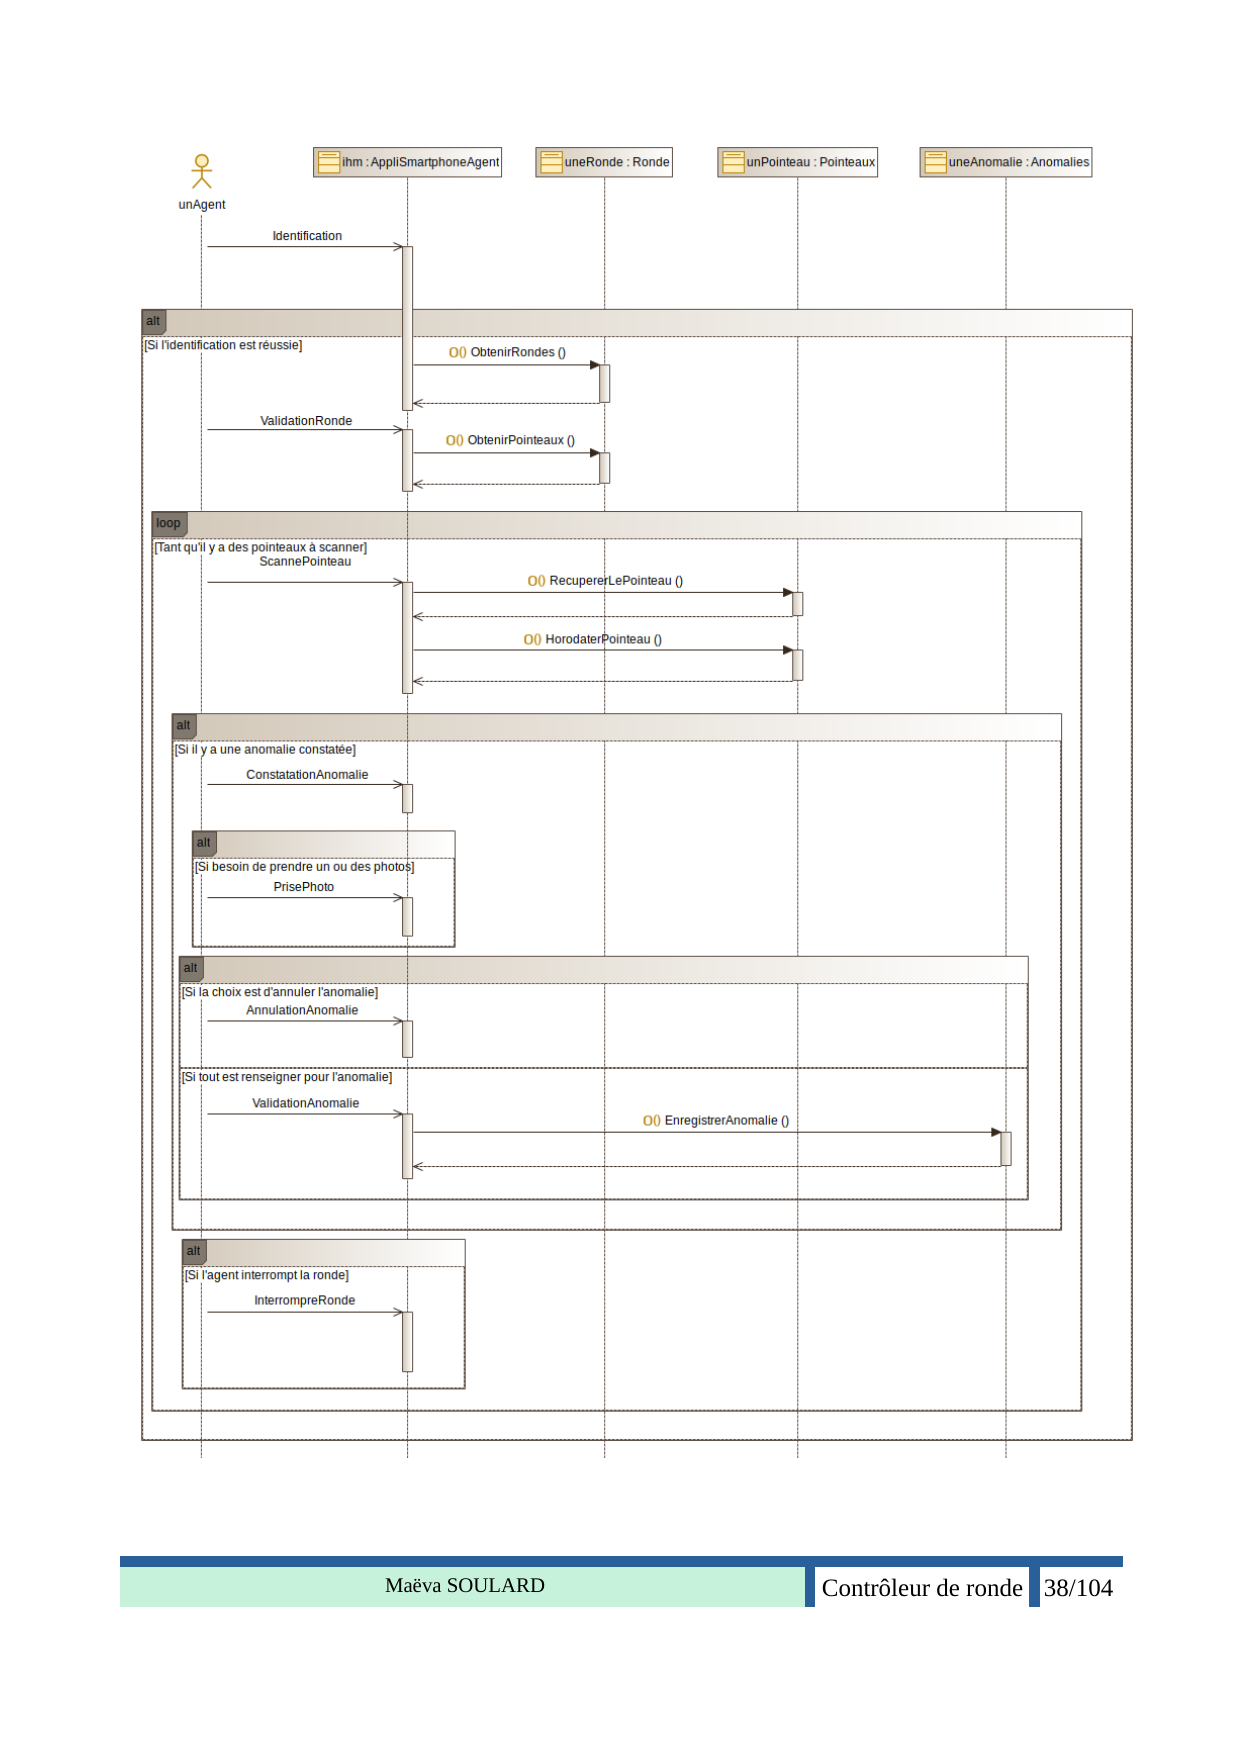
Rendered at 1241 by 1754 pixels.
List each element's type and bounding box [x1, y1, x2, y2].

picture [121, 137, 1143, 1458]
